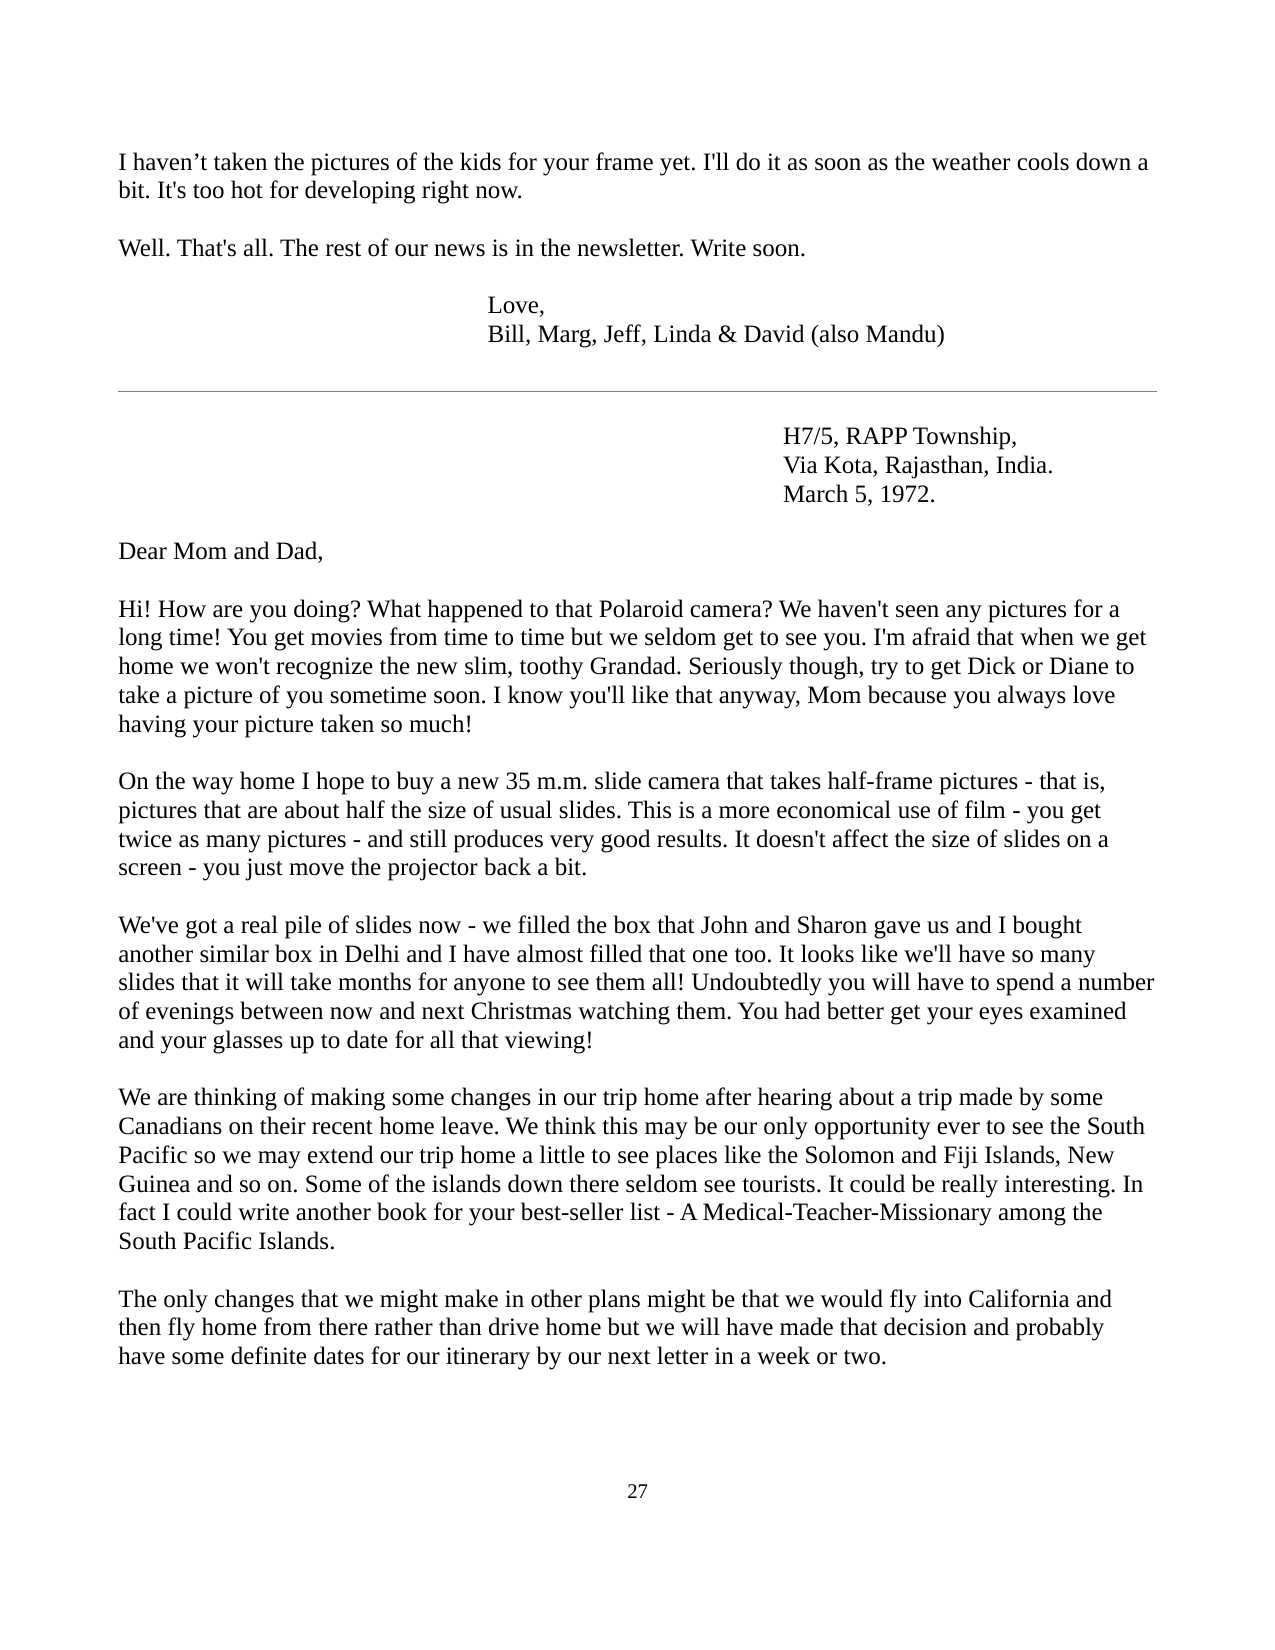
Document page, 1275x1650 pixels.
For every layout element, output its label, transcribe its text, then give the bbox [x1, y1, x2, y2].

text We are thinking of making some changes in our trip home after hearing about a trip made by some Canadians on their recent home leave. We think this may be our only opportunity ever to see the South Pacific so we may extend our trip home a little to see places like the Solomon and Fiji Islands, New Guinea and so on. Some of the islands down there seldom see tourists. It could be really interesting. In fact I could write another book for your best-seller list - A Medical-Teacher-Missionary among the South Pacific Islands. [118, 1082, 1157, 1255]
text H7/5, RAPP Township, [118, 421, 1157, 450]
text Dear Mom and Dad, [118, 536, 1157, 565]
text Love, [118, 291, 1157, 319]
text On the way home I hope to buy a new 35 m.m. slide camera that takes half-frame pictures - that is, pictures that are about half the size of usual slides. This is a more economical use of film - you get twice as many pictures - and still produces very good results. It doesn't affect the size of slides on a screen - you just move the projector back a bit. [118, 766, 1157, 881]
text Bill, Marg, Jeff, Linda & David (also Mandu) [118, 319, 1157, 348]
text I haven’t taken the pictures of the kids for your frame yet. I'll do it as soon as the weather cools down a bit. It's too hot for developing right now. [118, 147, 1157, 204]
text The only changes that we might make in other plans might be that we would fly into California and then fly home from there rather than drive home but we will have made that decision and probably have some definite dates for our itinerary by our next letter in a week or two. [118, 1284, 1157, 1370]
text March 5, 1972. [118, 479, 1157, 507]
text Hi! How are you doing? What happened to that Polaroid camera? We haven't seen any pictures for a long time! You get movies from time to time but we seldom get to see you. I'm afraid that when we get home we won't recognize the new slim, toothy Grandad. Seriously though, try to get Dick or Diane to take a picture of you sometime soon. I know you'll like that anyway, Mom because you always love having your picture taken so much! [118, 594, 1157, 737]
text Via Kota, Rajasthan, India. [118, 450, 1157, 479]
text Well. That's all. The rest of our news is in the newsletter. Write soon. [118, 233, 1157, 262]
text We've got a real pile of slides now - we filled the box that John and Sharon gave us and I bought another similar box in Delhi and I have almost filled that one too. It looks like we'll have so many slides that it will take months for anyone to see them all! Undoubtedly you will have to spend a number of evenings between now and next Christmas watching them. You had better get your eyes examined and your glasses up to date for all that viewing! [118, 910, 1157, 1054]
